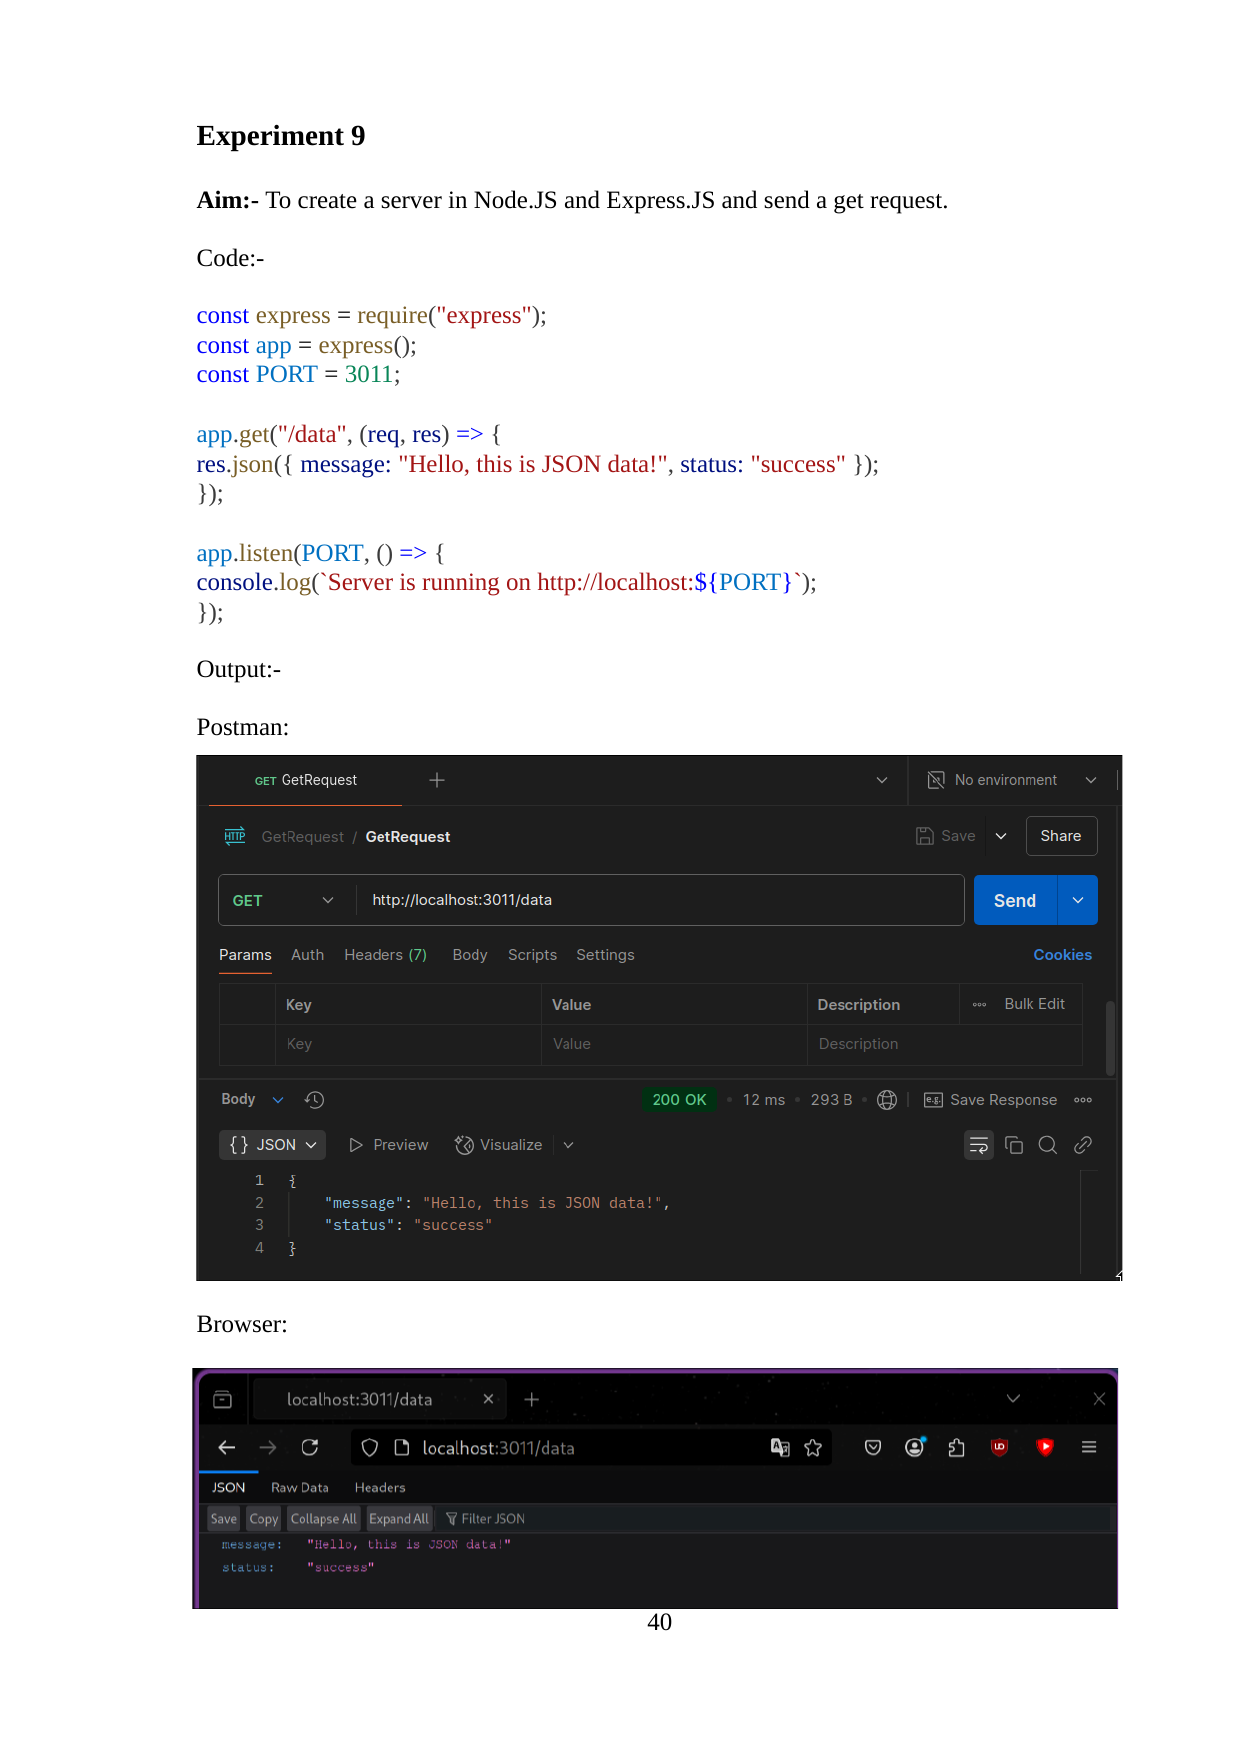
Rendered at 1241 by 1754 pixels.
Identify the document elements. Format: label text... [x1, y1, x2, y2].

text res.json({ message: "Hello, this is JSON data!", status: "success" }); [196, 448, 1122, 477]
text const PORT = 3011; [196, 359, 1122, 388]
text Browser: [196, 1309, 1122, 1338]
text app.get("/data", (req, res) => { [196, 418, 1122, 448]
text app.listen(PORT, () => { [196, 537, 1122, 566]
text }); [196, 477, 1122, 507]
picture [192, 1368, 1119, 1609]
text Experiment 9 [196, 118, 1122, 152]
text Output:- [196, 654, 1122, 683]
text Postman: [196, 712, 1122, 741]
text }); [196, 596, 1122, 626]
text Aim:- To create a server in Node.JS and Express.JS and send a get request. [196, 185, 1122, 214]
text const express = require("express"); [196, 300, 1122, 329]
text console.log(`Server is running on http://localhost:${PORT}`); [196, 566, 1122, 596]
text const app = express(); [196, 329, 1122, 359]
text Code:- [196, 243, 1122, 271]
picture [196, 755, 1123, 1281]
